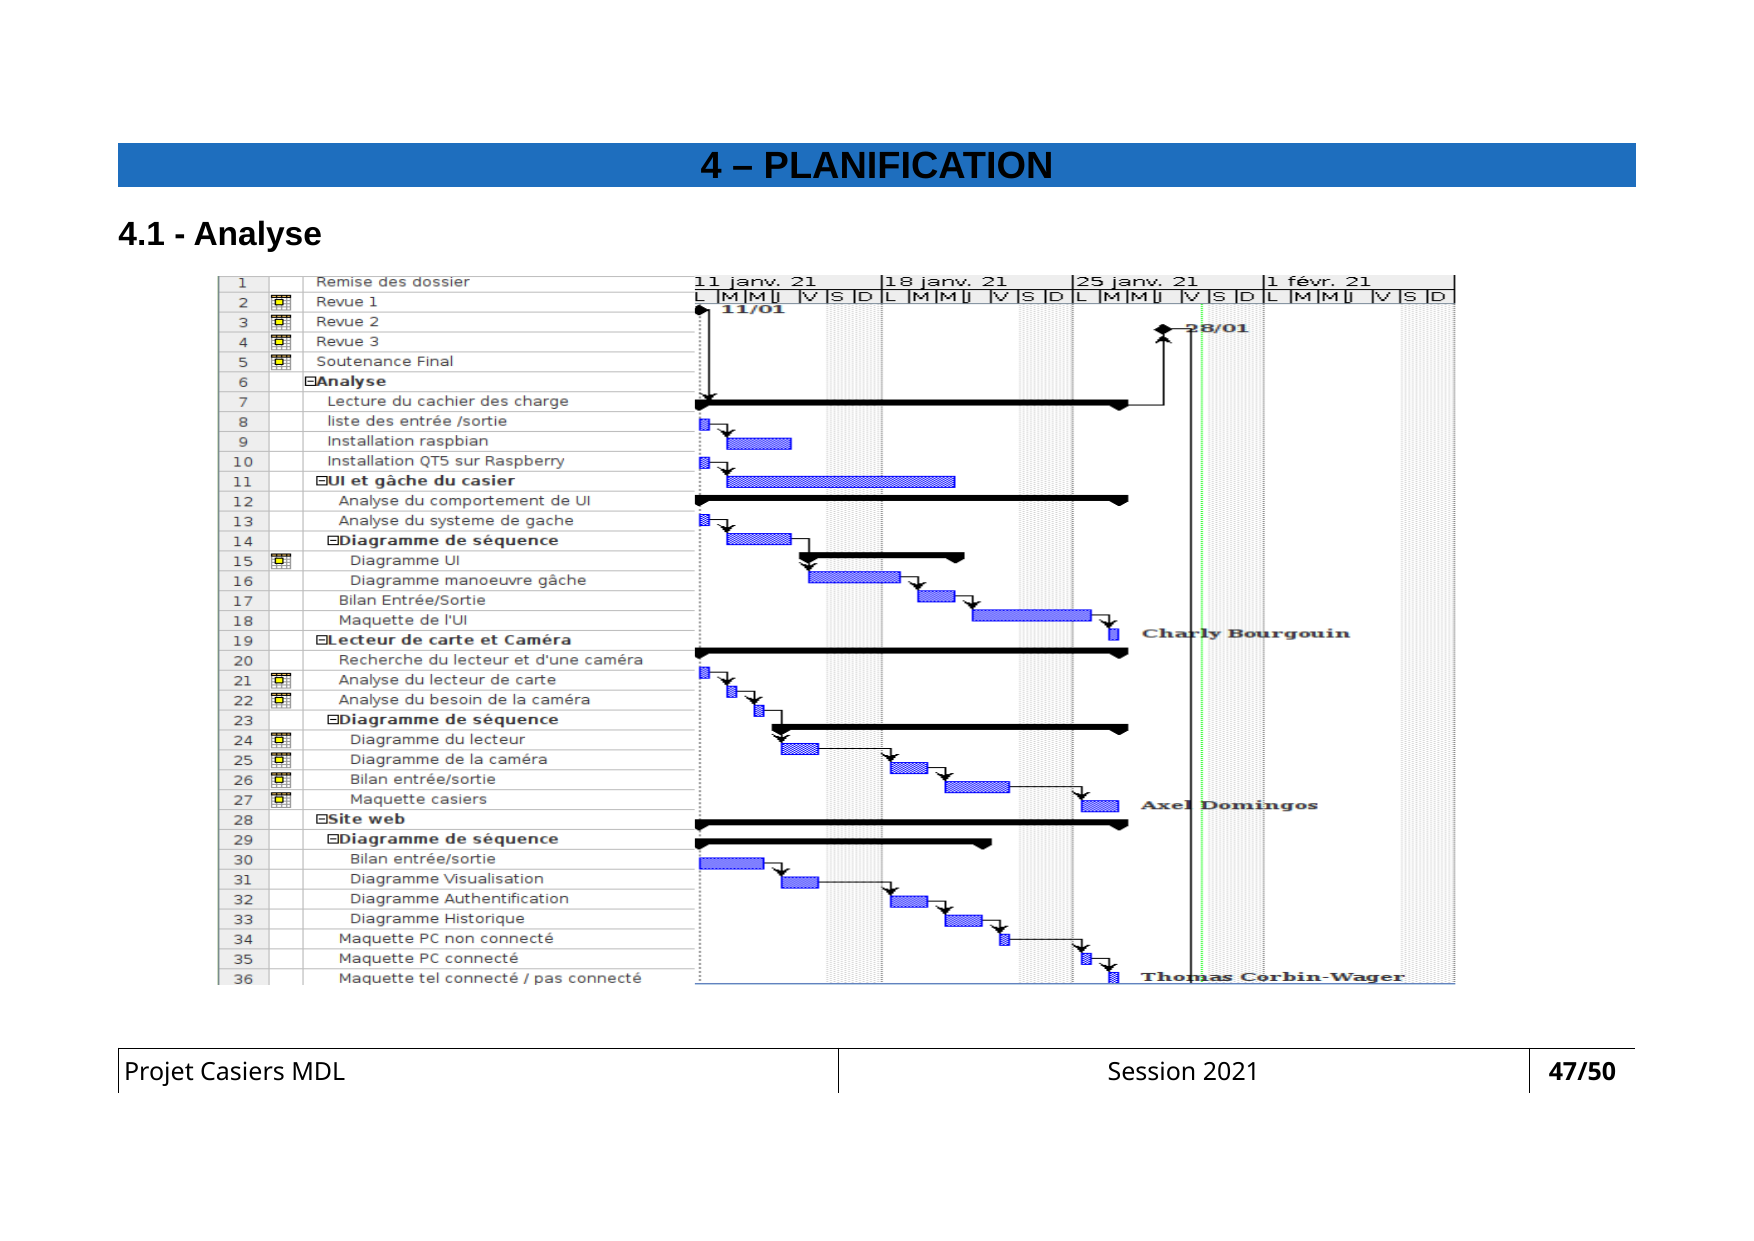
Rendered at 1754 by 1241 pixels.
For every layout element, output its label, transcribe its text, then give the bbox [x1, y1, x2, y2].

picture [217, 275, 1456, 985]
subtitle 4.1 - Analyse [118, 214, 1636, 252]
subtitle 4 – PLANIFICATION [118, 143, 1636, 187]
